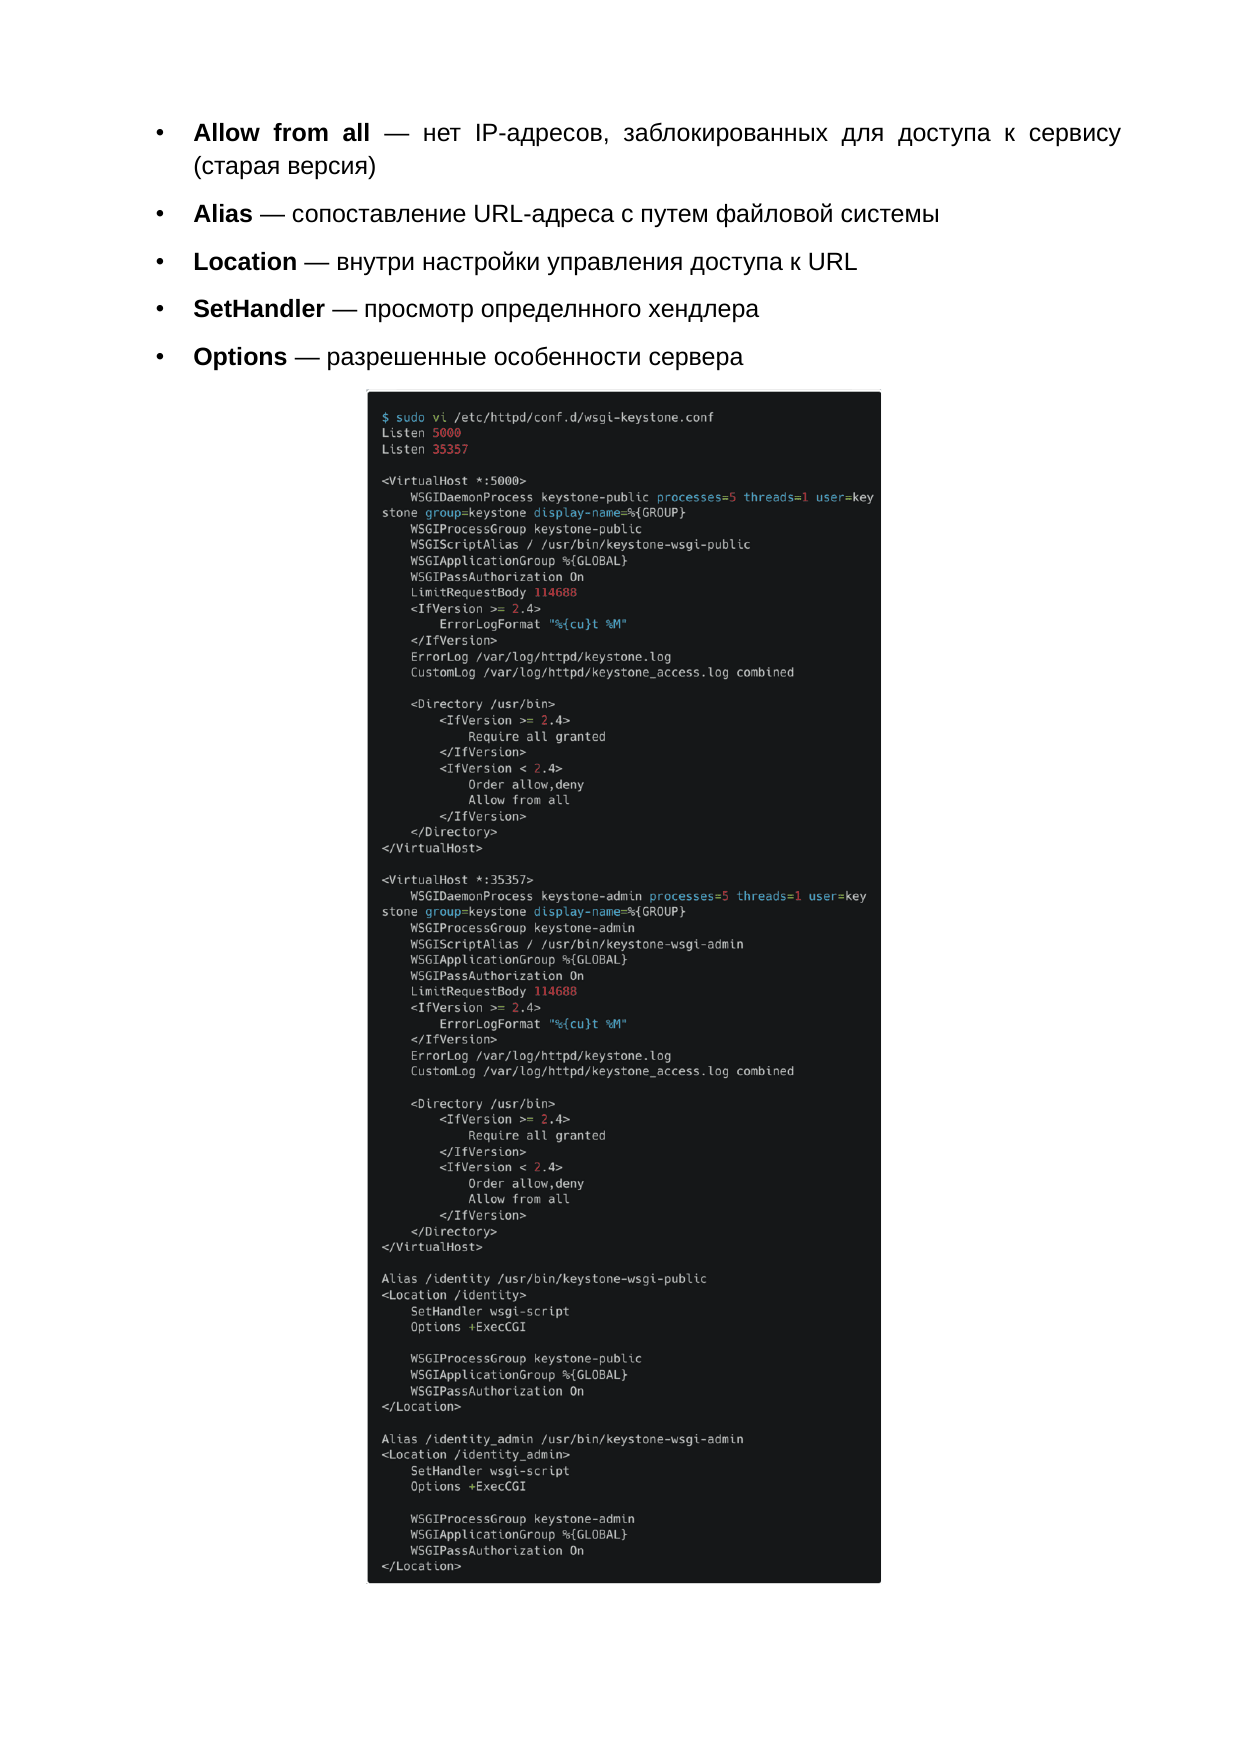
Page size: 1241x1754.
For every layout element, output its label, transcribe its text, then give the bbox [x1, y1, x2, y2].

list Location — внутри настройки управления доступа к URL [156, 247, 1122, 275]
list Options — разрешенные особенности сервера [156, 342, 1122, 371]
picture [366, 389, 882, 1584]
list Allow from all — нет IP-адресов, заблокированных для доступа к сервису (старая версия) [156, 118, 1122, 180]
list SetHandler — просмотр определнного хендлера [156, 294, 1122, 323]
list Alias — сопоставление URL-адреса с путем файловой системы [156, 199, 1122, 228]
